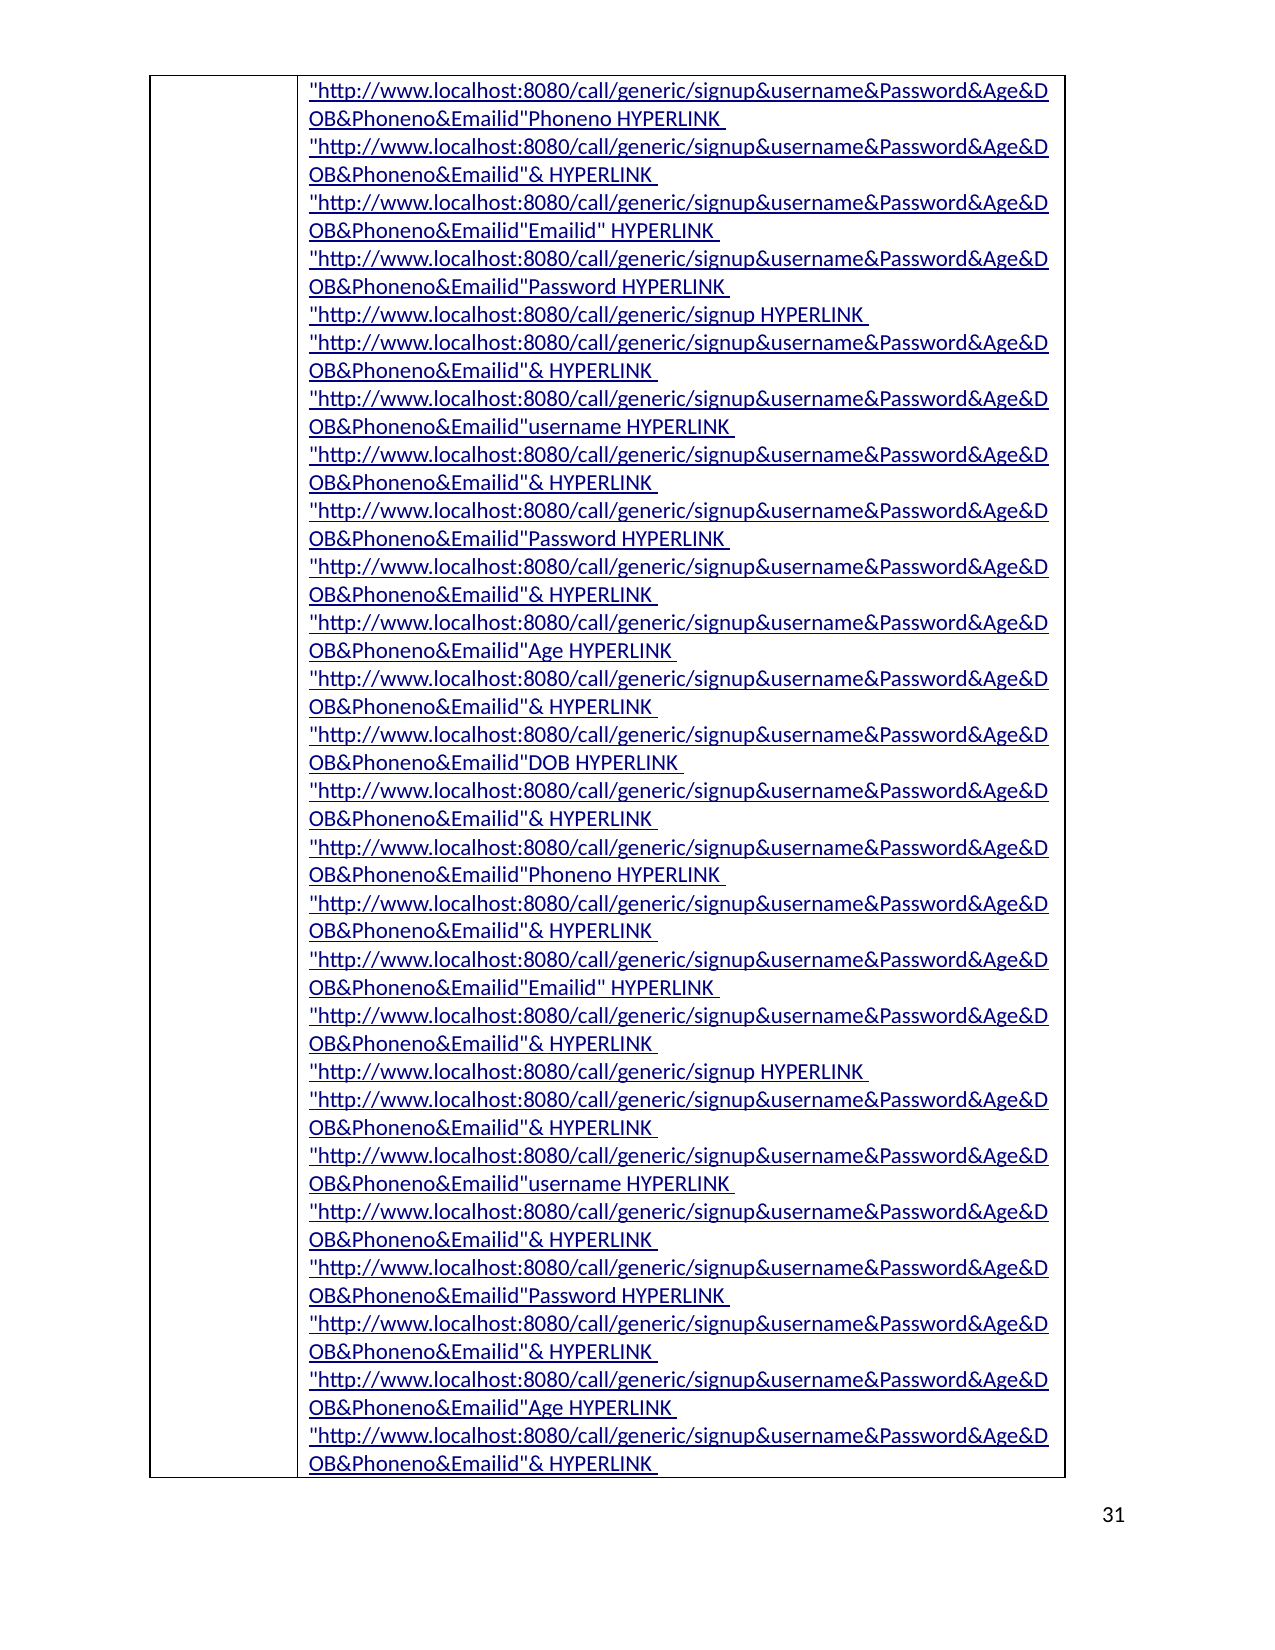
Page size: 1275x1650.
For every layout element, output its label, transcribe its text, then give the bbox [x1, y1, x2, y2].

table_header "http://www.localhost:8080/call/generic/signup&username&Password&Age&DOB&Phoneno&Emailid"Phoneno HYPERLINK "http://www.localhost:8080/call/generic/signup&username&Password&Age&DOB&Phoneno&Emailid"& HYPERLINK "http://www.localhost:8080/call/generic/signup&username&Password&Age&DOB&Phoneno&Emailid"Emailid" HYPERLINK "http://www.localhost:8080/call/generic/signup&username&Password&Age&DOB&Phoneno&Emailid"Password HYPERLINK "http://www.localhost:8080/call/generic/signup HYPERLINK "http://www.localhost:8080/call/generic/signup&username&Password&Age&DOB&Phoneno&Emailid"& HYPERLINK "http://www.localhost:8080/call/generic/signup&username&Password&Age&DOB&Phoneno&Emailid"username HYPERLINK "http://www.localhost:8080/call/generic/signup&username&Password&Age&DOB&Phoneno&Emailid"& HYPERLINK "http://www.localhost:8080/call/generic/signup&username&Password&Age&DOB&Phoneno&Emailid"Password HYPERLINK "http://www.localhost:8080/call/generic/signup&username&Password&Age&DOB&Phoneno&Emailid"& HYPERLINK "http://www.localhost:8080/call/generic/signup&username&Password&Age&DOB&Phoneno&Emailid"Age HYPERLINK "http://www.localhost:8080/call/generic/signup&username&Password&Age&DOB&Phoneno&Emailid"& HYPERLINK "http://www.localhost:8080/call/generic/signup&username&Password&Age&DOB&Phoneno&Emailid"DOB HYPERLINK "http://www.localhost:8080/call/generic/signup&username&Password&Age&DOB&Phoneno&Emailid"& HYPERLINK "http://www.localhost:8080/call/generic/signup&username&Password&Age&DOB&Phoneno&Emailid"Phoneno HYPERLINK "http://www.localhost:8080/call/generic/signup&username&Password&Age&DOB&Phoneno&Emailid"& HYPERLINK "http://www.localhost:8080/call/generic/signup&username&Password&Age&DOB&Phoneno&Emailid"Emailid" HYPERLINK "http://www.localhost:8080/call/generic/signup&username&Password&Age&DOB&Phoneno&Emailid"& HYPERLINK "http://www.localhost:8080/call/generic/signup HYPERLINK "http://www.localhost:8080/call/generic/signup&username&Password&Age&DOB&Phoneno&Emailid"& HYPERLINK "http://www.localhost:8080/call/generic/signup&username&Password&Age&DOB&Phoneno&Emailid"username HYPERLINK "http://www.localhost:8080/call/generic/signup&username&Password&Age&DOB&Phoneno&Emailid"& HYPERLINK "http://www.localhost:8080/call/generic/signup&username&Password&Age&DOB&Phoneno&Emailid"Password HYPERLINK "http://www.localhost:8080/call/generic/signup&username&Password&Age&DOB&Phoneno&Emailid"& HYPERLINK "http://www.localhost:8080/call/generic/signup&username&Password&Age&DOB&Phoneno&Emailid"Age HYPERLINK "http://www.localhost:8080/call/generic/signup&username&Password&Age&DOB&Phoneno&Emailid"& HYPERLINK [298, 76, 1064, 1477]
table_header [151, 76, 297, 1477]
